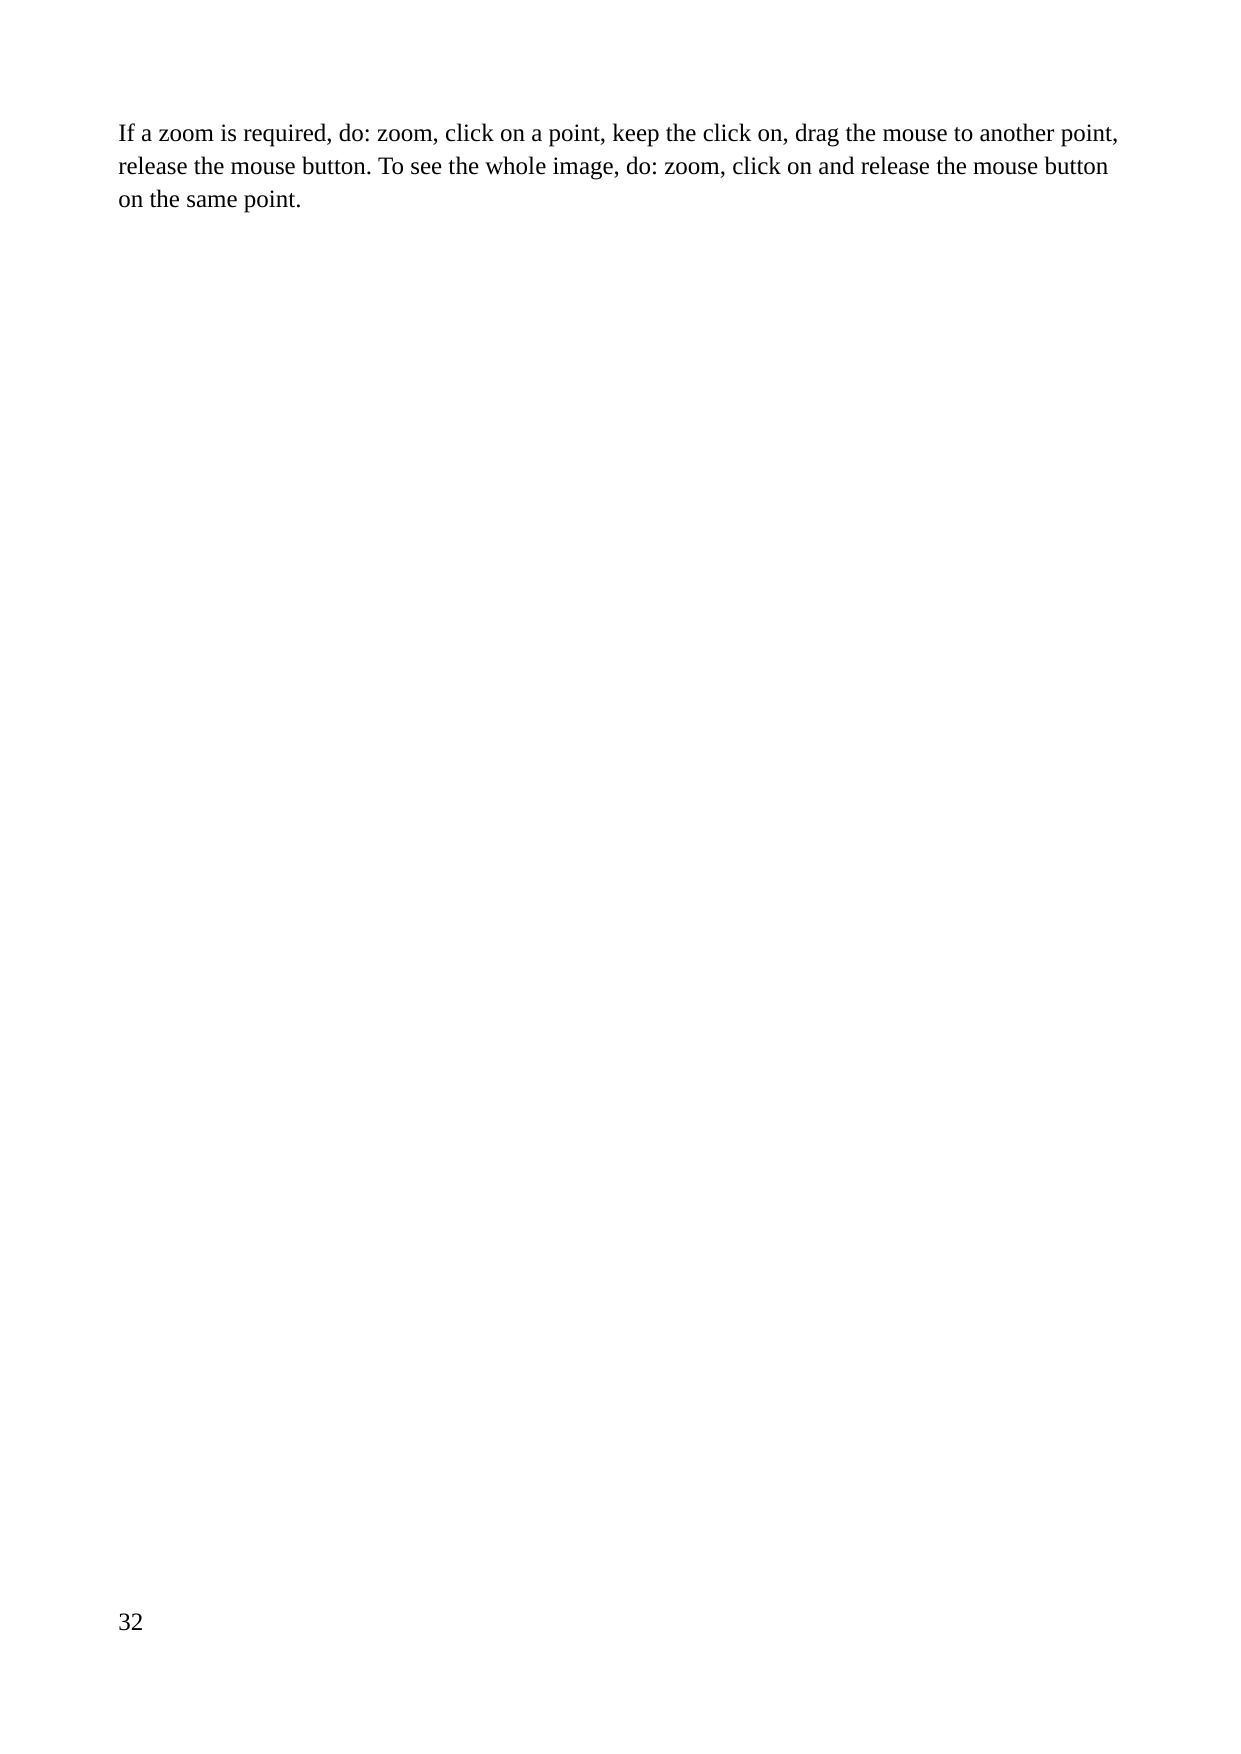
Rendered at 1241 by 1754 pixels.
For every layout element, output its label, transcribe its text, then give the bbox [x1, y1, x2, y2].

text If a zoom is required, do: zoom, click on a point, keep the click on, drag the mouse to another point, release the mouse button. To see the whole image, do: zoom, click on and release the mouse button on the same point. [118, 118, 1122, 213]
